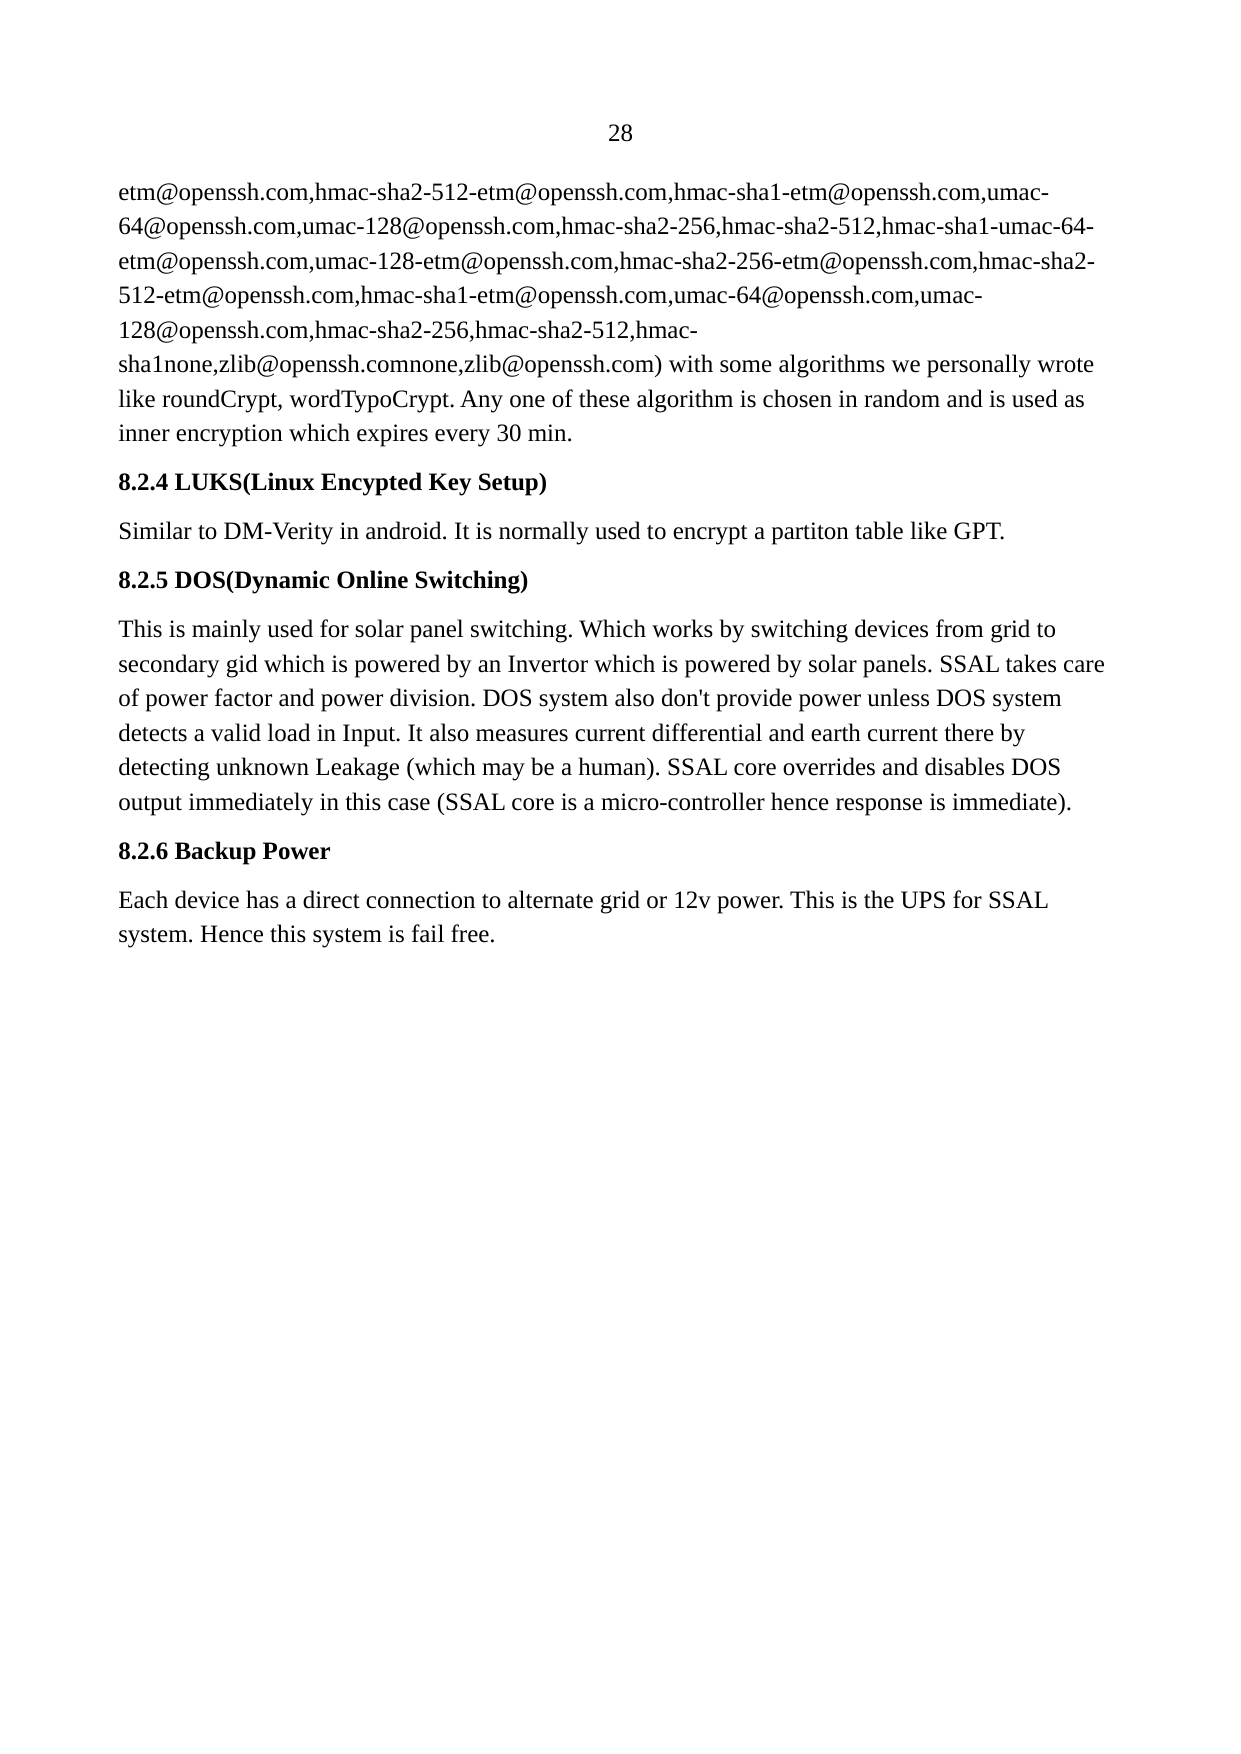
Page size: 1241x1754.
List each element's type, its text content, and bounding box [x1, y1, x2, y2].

text Each device has a direct connection to alternate grid or 12v power. This is the UPS for SSAL system. Hence this system is fail free. [118, 885, 1122, 948]
text 8.2.5 DOS(Dynamic Online Switching) [118, 565, 1122, 594]
text 8.2.6 Backup Power [118, 836, 1122, 865]
text 8.2.4 LUKS(Linux Encypted Key Setup) [118, 467, 1122, 496]
text etm@openssh.com,hmac-sha2-512-etm@openssh.com,hmac-sha1-etm@openssh.com,umac-64@openssh.com,umac-128@openssh.com,hmac-sha2-256,hmac-sha2-512,hmac-sha1-umac-64-etm@openssh.com,umac-128-etm@openssh.com,hmac-sha2-256-etm@openssh.com,hmac-sha2-512-etm@openssh.com,hmac-sha1-etm@openssh.com,umac-64@openssh.com,umac-128@openssh.com,hmac-sha2-256,hmac-sha2-512,hmac-sha1none,zlib@openssh.comnone,zlib@openssh.com) with some algorithms we personally wrote like roundCrypt, wordTypoCrypt. Any one of these algorithm is chosen in random and is used as inner encryption which expires every 30 min. [118, 177, 1122, 447]
text Similar to DM-Verity in android. It is normally used to encrypt a partiton table like GPT. [118, 516, 1122, 545]
text This is mainly used for solar panel switching. Which works by switching devices from grid to secondary gid which is powered by an Invertor which is powered by solar panels. SSAL takes care of power factor and power division. DOS system also don't provide power unless DOS system detects a valid load in Input. It also measures current differential and earth current there by detecting unknown Leakage (which may be a human). SSAL core overrides and disables DOS output immediately in this case (SSAL core is a micro-controller hence response is immediate). [118, 614, 1122, 816]
